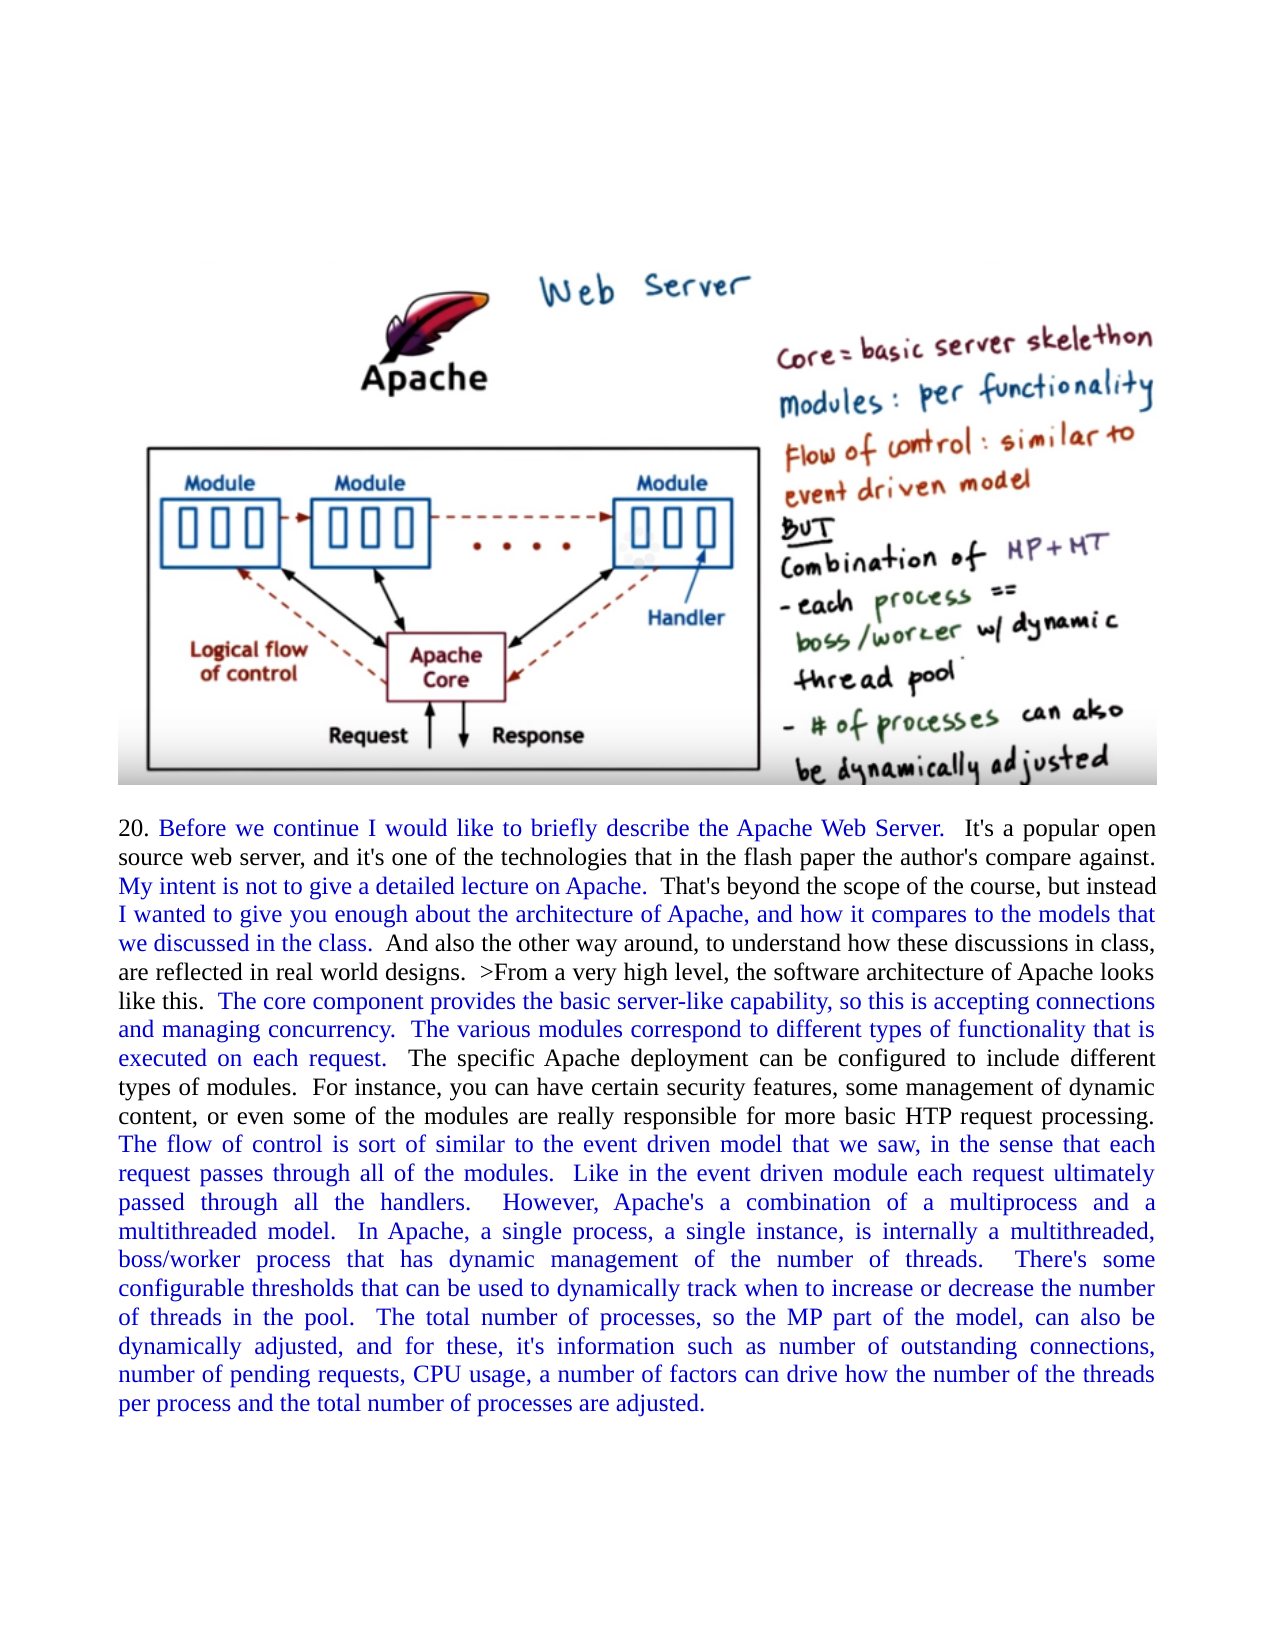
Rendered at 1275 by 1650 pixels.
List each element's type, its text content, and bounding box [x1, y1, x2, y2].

picture [118, 261, 1157, 785]
text 20. Before we continue I would like to briefly describe the Apache Web Server. It's a popular open source web server, and it's one of the technologies that in the flash paper the author's compare against. My intent is not to give a detailed lecture on Apache. That's beyond the scope of the course, but instead I wanted to give you enough about the architecture of Apache, and how it compares to the models that we discussed in the class. And also the other way around, to understand how these discussions in class, are reflected in real world designs. >From a very high level, the software architecture of Apache looks like this. The core component provides the basic server-like capability, so this is accepting connections and managing concurrency. The various modules correspond to different types of functionality that is executed on each request. The specific Apache deployment can be configured to include different types of modules. For instance, you can have certain security features, some management of dynamic content, or even some of the modules are really responsible for more basic HTP request processing. The flow of control is sort of similar to the event driven model that we saw, in the sense that each request passes through all of the modules. Like in the event driven module each request ultimately passed through all the handlers. However, Apache's a combination of a multiprocess and a multithreaded model. In Apache, a single process, a single instance, is internally a multithreaded, boss/worker process that has dynamic management of the number of threads. There's some configurable thresholds that can be used to dynamically track when to increase or decrease the number of threads in the pool. The total number of processes, so the MP part of the model, can also be dynamically adjusted, and for these, it's information such as number of outstanding connections, number of pending requests, CPU usage, a number of factors can drive how the number of the threads per process and the total number of processes are adjusted. [118, 813, 1157, 1417]
